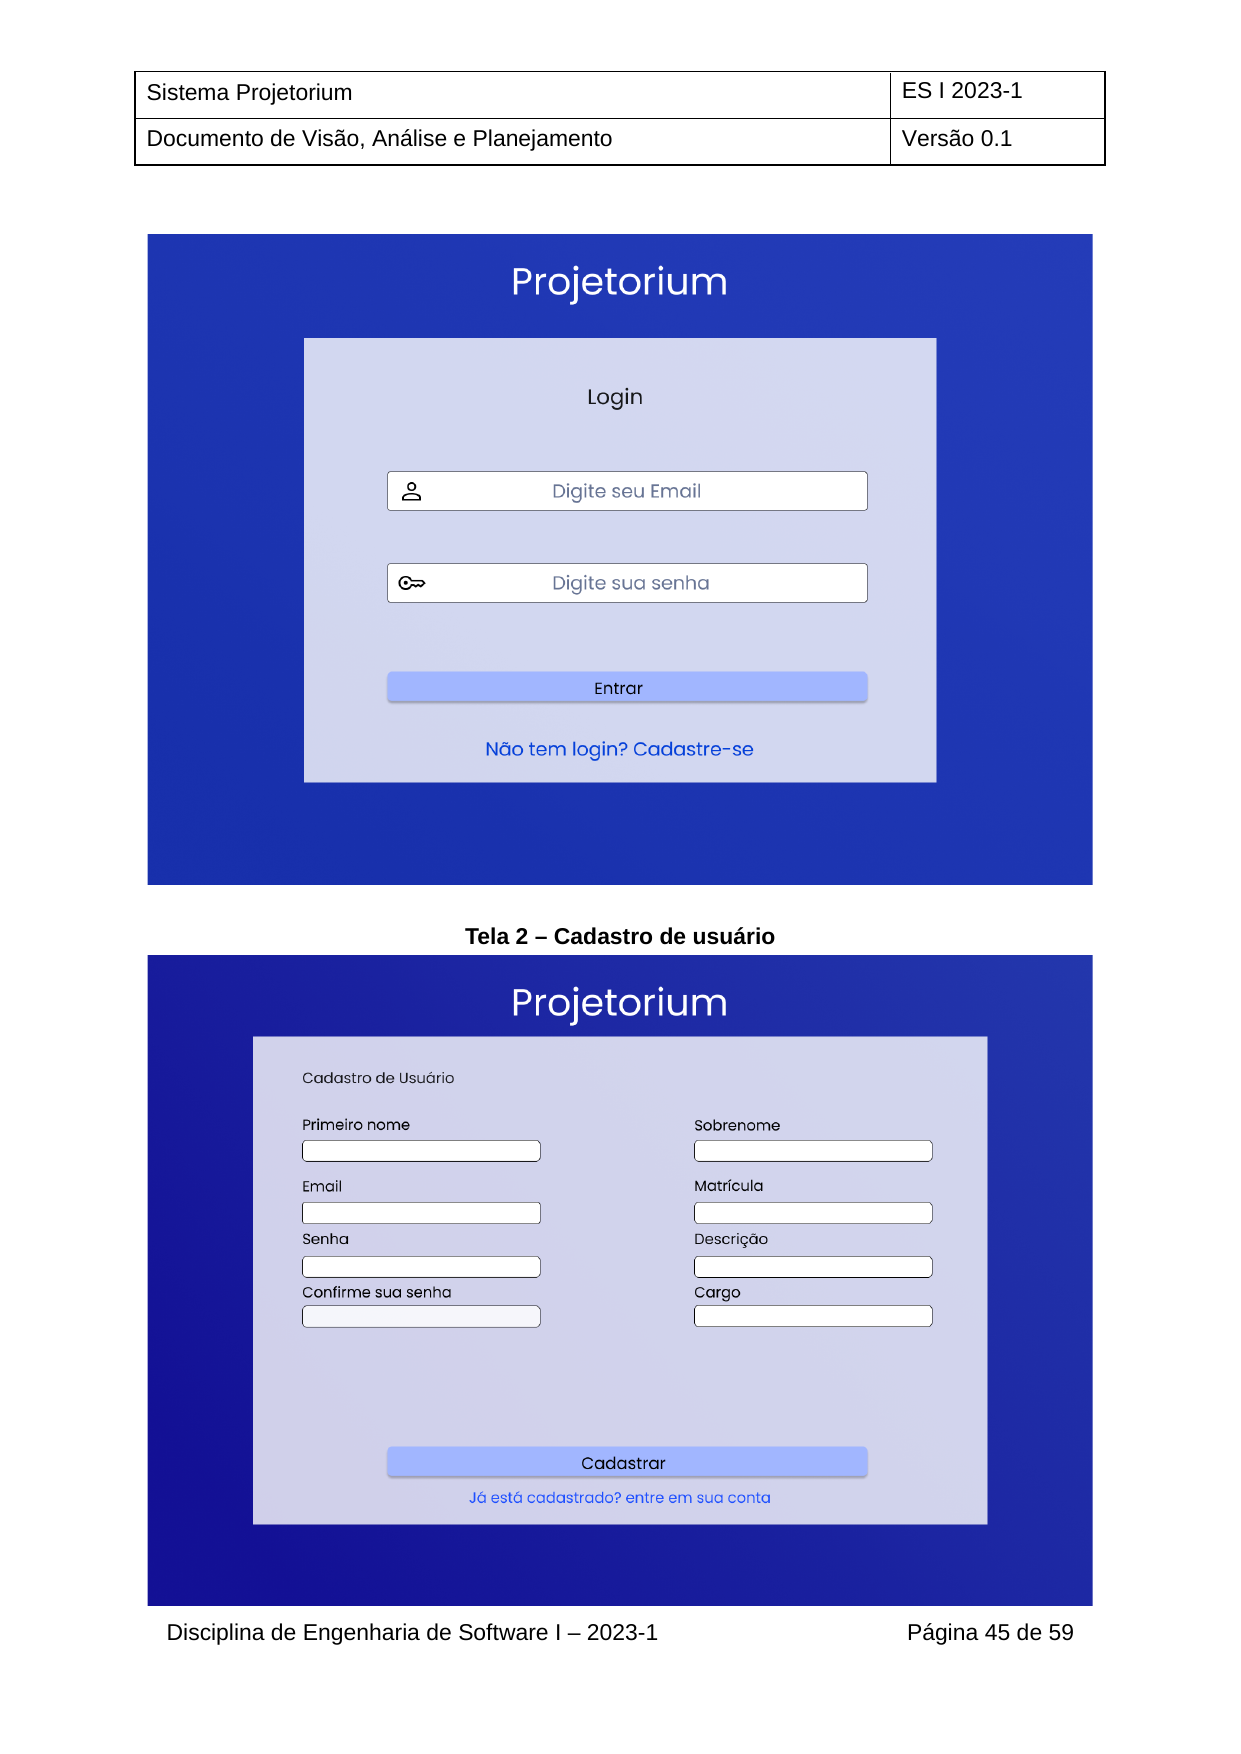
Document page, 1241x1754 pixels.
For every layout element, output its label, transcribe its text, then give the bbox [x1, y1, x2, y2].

picture [147, 955, 1093, 1606]
text Tela 2 – Cadastro de usuário [148, 923, 1092, 949]
picture [147, 234, 1093, 885]
